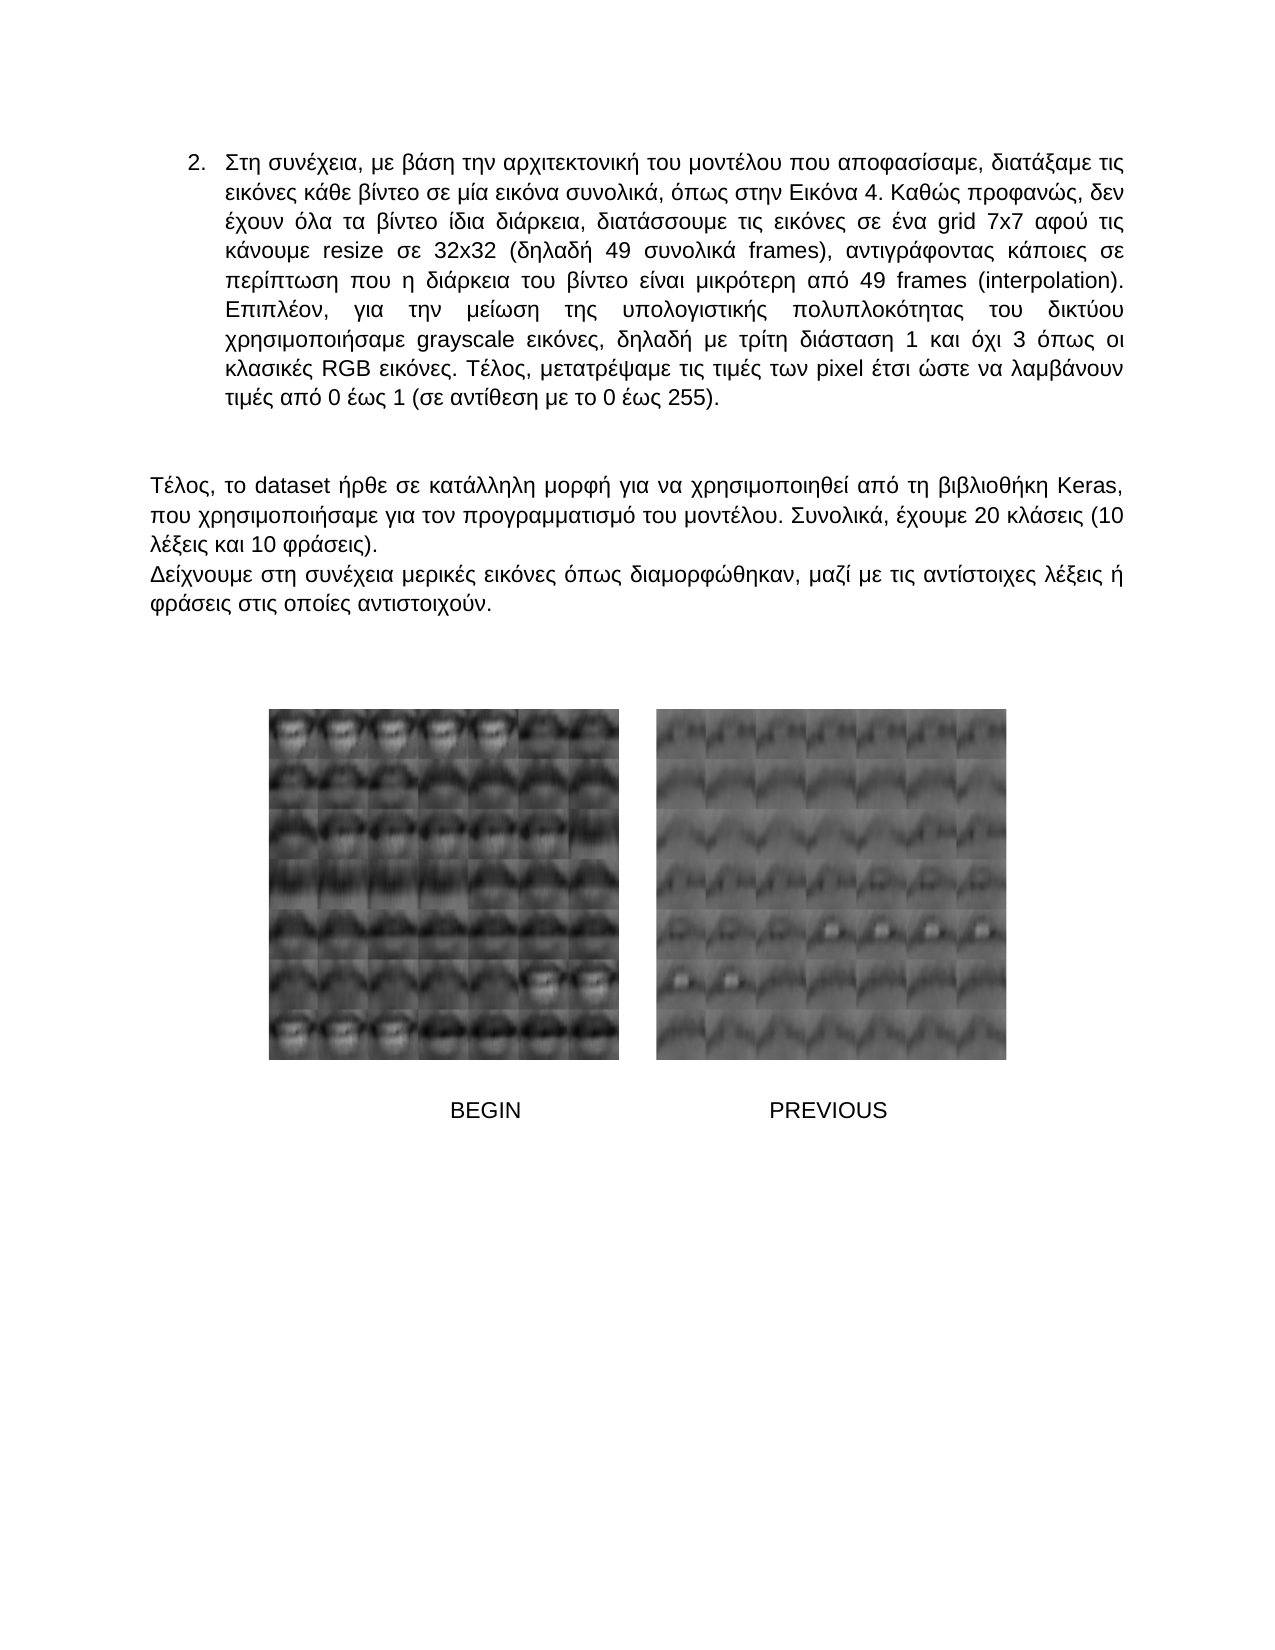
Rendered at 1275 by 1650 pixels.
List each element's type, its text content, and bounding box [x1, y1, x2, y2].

picture [656, 709, 1007, 1060]
picture [268, 709, 619, 1060]
list Στη συνέχεια, με βάση την αρχιτεκτονική του μοντέλου που αποφασίσαμε, διατάξαμε τις εικόνες κάθε βίντεο σε μία εικόνα συνολικά, όπως στην Εικόνα 4. Καθώς προφανώς, δεν έχουν όλα τα βίντεο ίδια διάρκεια, διατάσσουμε τις εικόνες σε ένα grid 7x7 αφού τις κάνουμε resize σε 32x32 (δηλαδή 49 συνολικά frames), αντιγράφοντας κάποιες σε περίπτωση που η διάρκεια του βίντεο είναι μικρότερη από 49 frames (interpolation). Επιπλέον, για την μείωση της υπολογιστικής πολυπλοκότητας του δικτύου χρησιμοποιήσαμε grayscale εικόνες, δηλαδή με τρίτη διάσταση 1 και όχι 3 όπως οι κλασικές RGB εικόνες. Τέλος, μετατρέψαμε τις τιμές των pixel έτσι ώστε να λαμβάνουν τιμές από 0 έως 1 (σε αντίθεση με το 0 έως 255). [187, 150, 1125, 411]
text Τέλος, το dataset ήρθε σε κατάλληλη μορφή για να χρησιμοποιηθεί από τη βιβλιοθήκη Keras, που χρησιμοποιήσαμε για τον προγραμματισμό του μοντέλου. Συνολικά, έχουμε 20 κλάσεις (10 λέξεις και 10 φράσεις). [150, 473, 1125, 557]
text BEGIN PREVIOUS [375, 1098, 1125, 1124]
text Δείχνουμε στη συνέχεια μερικές εικόνες όπως διαμορφώθηκαν, μαζί με τις αντίστοιχες λέξεις ή φράσεις στις οποίες αντιστοιχούν. [150, 561, 1125, 616]
